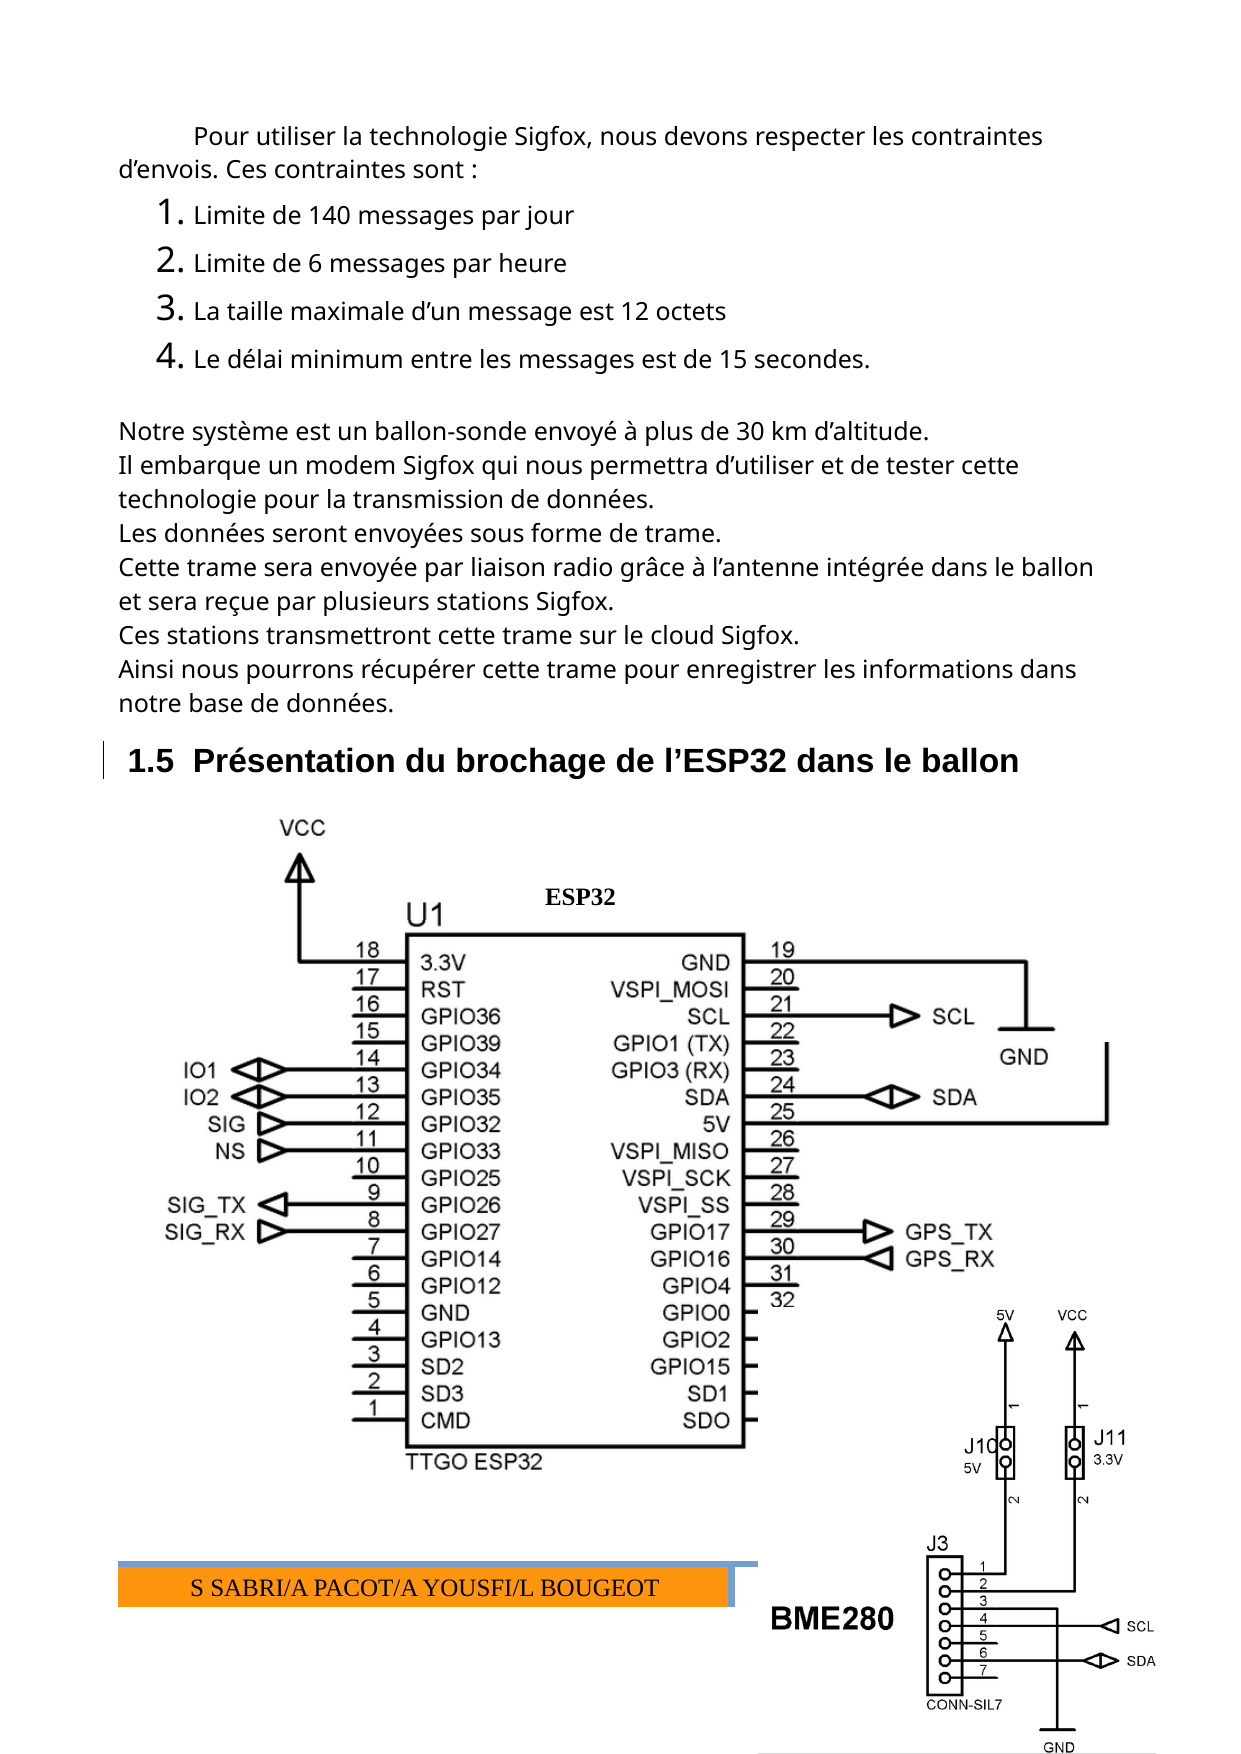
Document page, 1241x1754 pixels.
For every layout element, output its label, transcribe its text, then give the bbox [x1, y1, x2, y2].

list Limite de 6 messages par heure [156, 234, 1122, 283]
text Ces stations transmettront cette trame sur le cloud Sigfox. [118, 618, 1122, 652]
list Le délai minimum entre les messages est de 15 secondes. [156, 331, 1122, 379]
text Cette trame sera envoyée par liaison radio grâce à l’antenne intégrée dans le ballon et sera reçue par plusieurs stations Sigfox. [118, 549, 1122, 618]
text Pour utiliser la technologie Sigfox, nous devons respecter les contraintes d’envois. Ces contraintes sont : [118, 118, 1122, 186]
picture [118, 791, 1157, 1754]
list La taille maximale d’un message est 12 octets [156, 283, 1122, 331]
text Notre système est un ballon-sonde envoyé à plus de 30 km d’altitude. [118, 413, 1122, 447]
text Ainsi nous pourrons récupérer cette trame pour enregistrer les informations dans notre base de données. [118, 652, 1122, 720]
list Limite de 140 messages par jour [156, 186, 1122, 234]
text Il embarque un modem Sigfox qui nous permettra d’utiliser et de tester cette technologie pour la transmission de données. [118, 447, 1122, 515]
text Les données seront envoyées sous forme de trame. [118, 515, 1122, 549]
subtitle Présentation du brochage de l’ESP32 dans le ballon [118, 741, 1122, 779]
